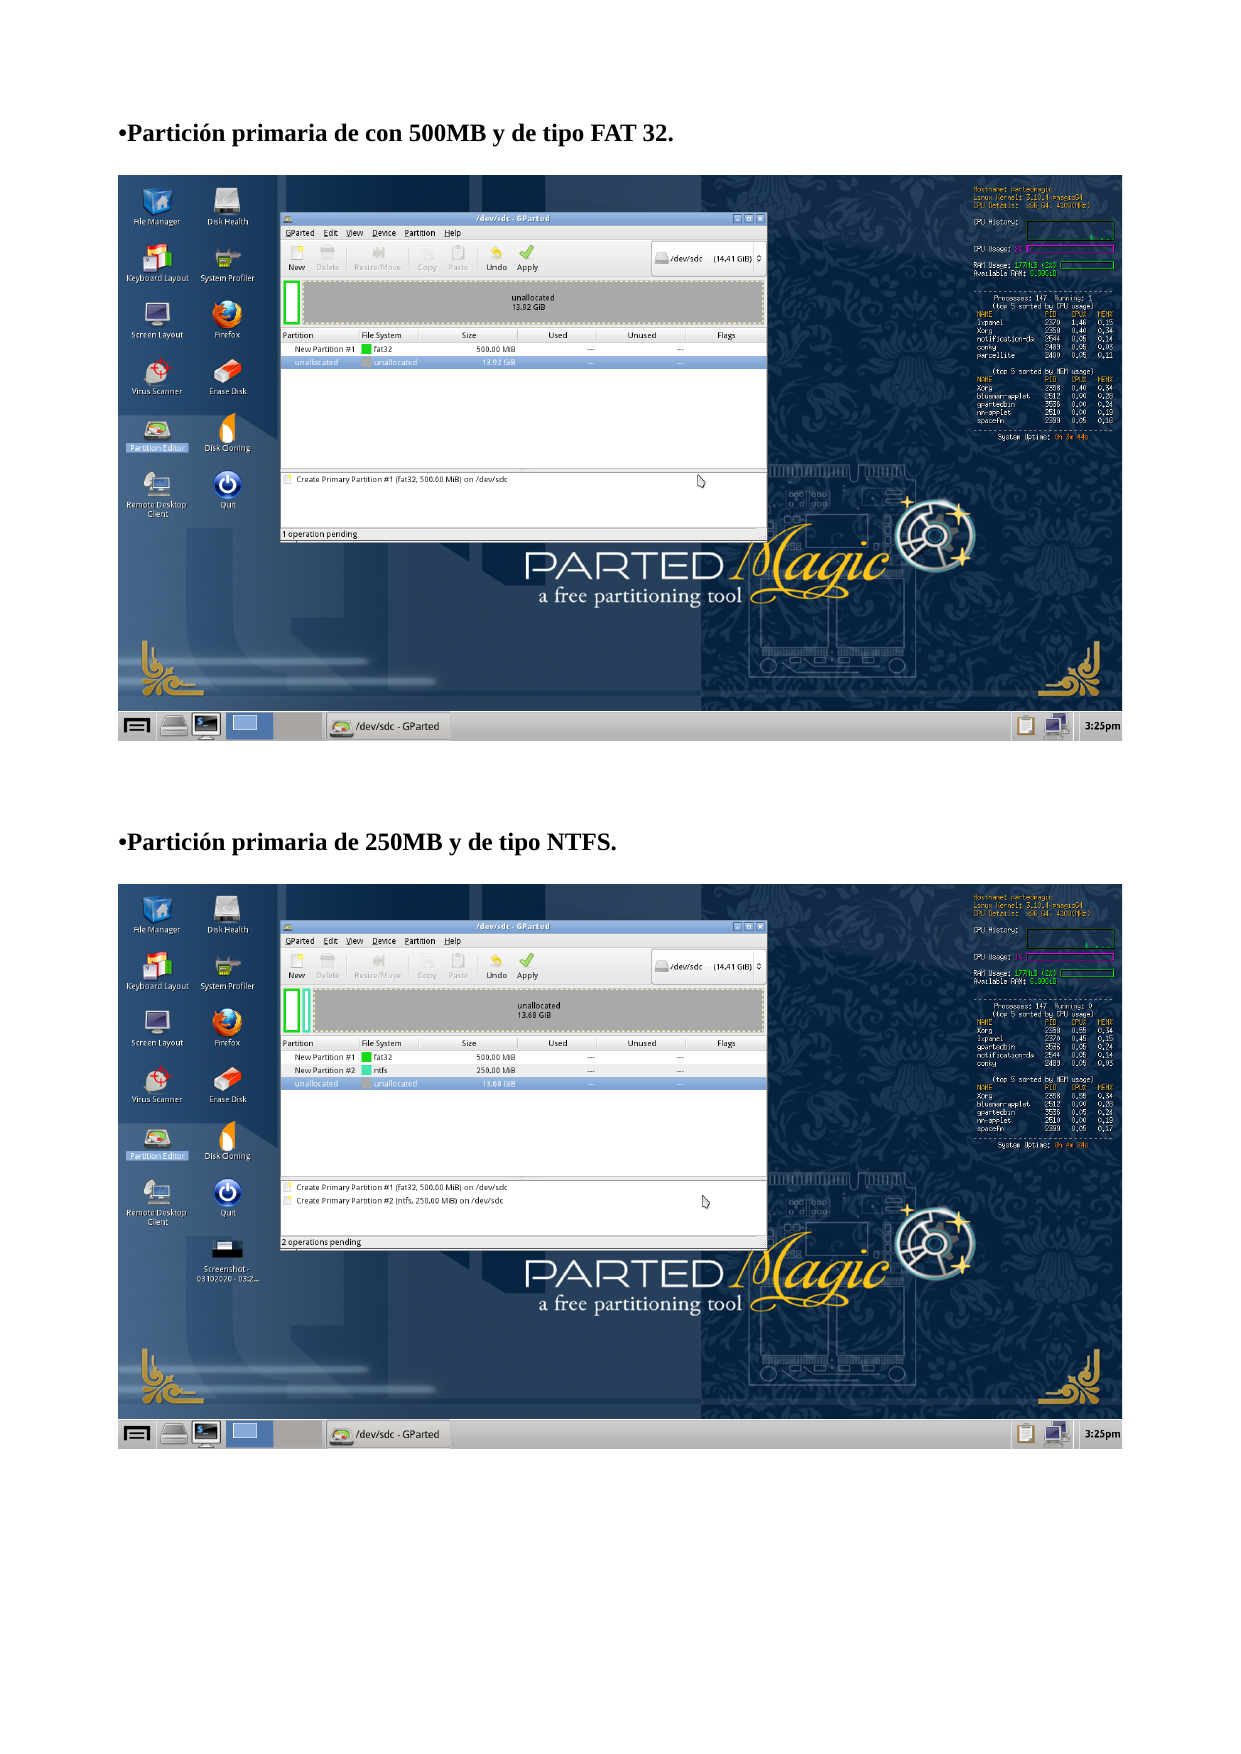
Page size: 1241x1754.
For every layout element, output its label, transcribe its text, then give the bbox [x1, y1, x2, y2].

picture [118, 175, 1123, 741]
picture [118, 884, 1123, 1449]
text •Partición primaria de con 500MB y de tipo FAT 32. [118, 118, 1122, 147]
text •Partición primaria de 250MB y de tipo NTFS. [118, 827, 1122, 855]
